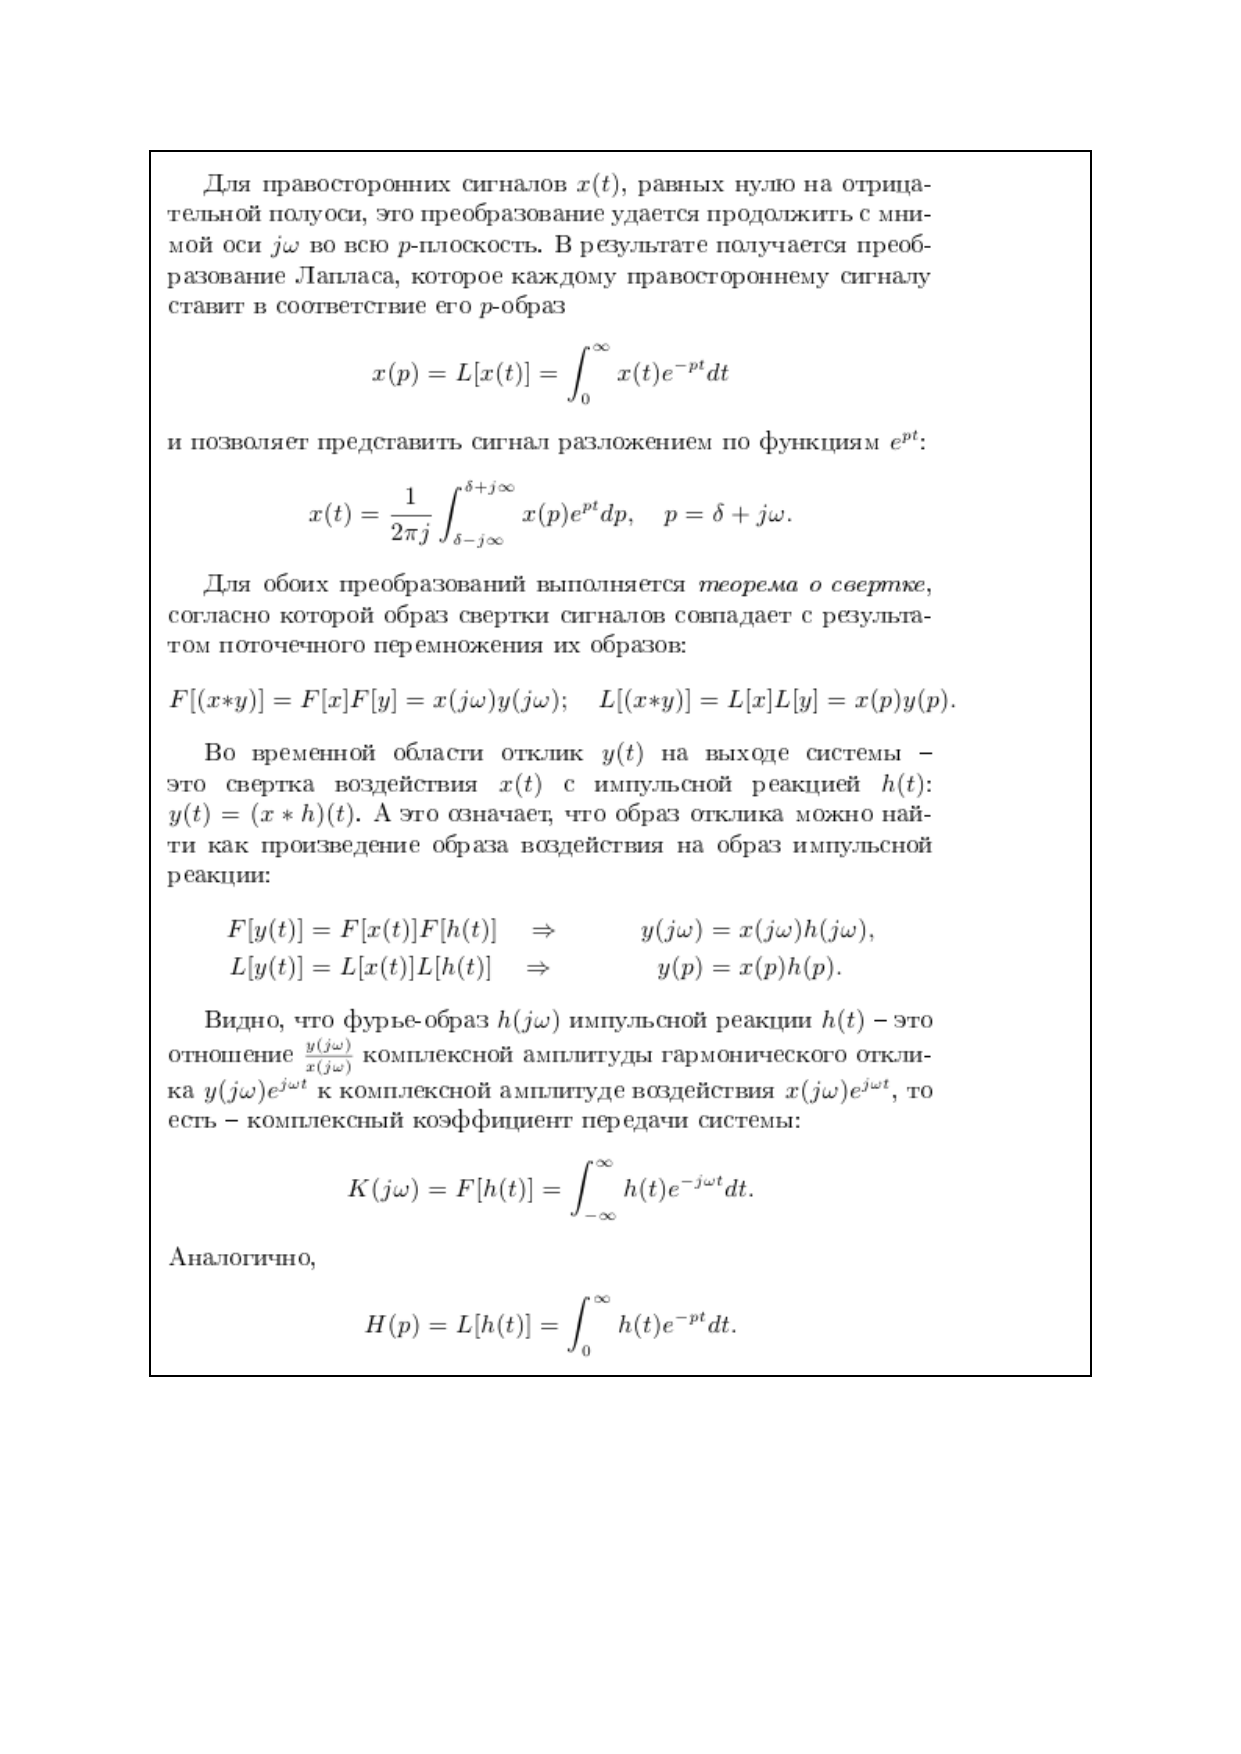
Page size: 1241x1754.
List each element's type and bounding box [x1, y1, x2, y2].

picture [160, 162, 1045, 1364]
table_cell [151, 152, 1090, 1374]
